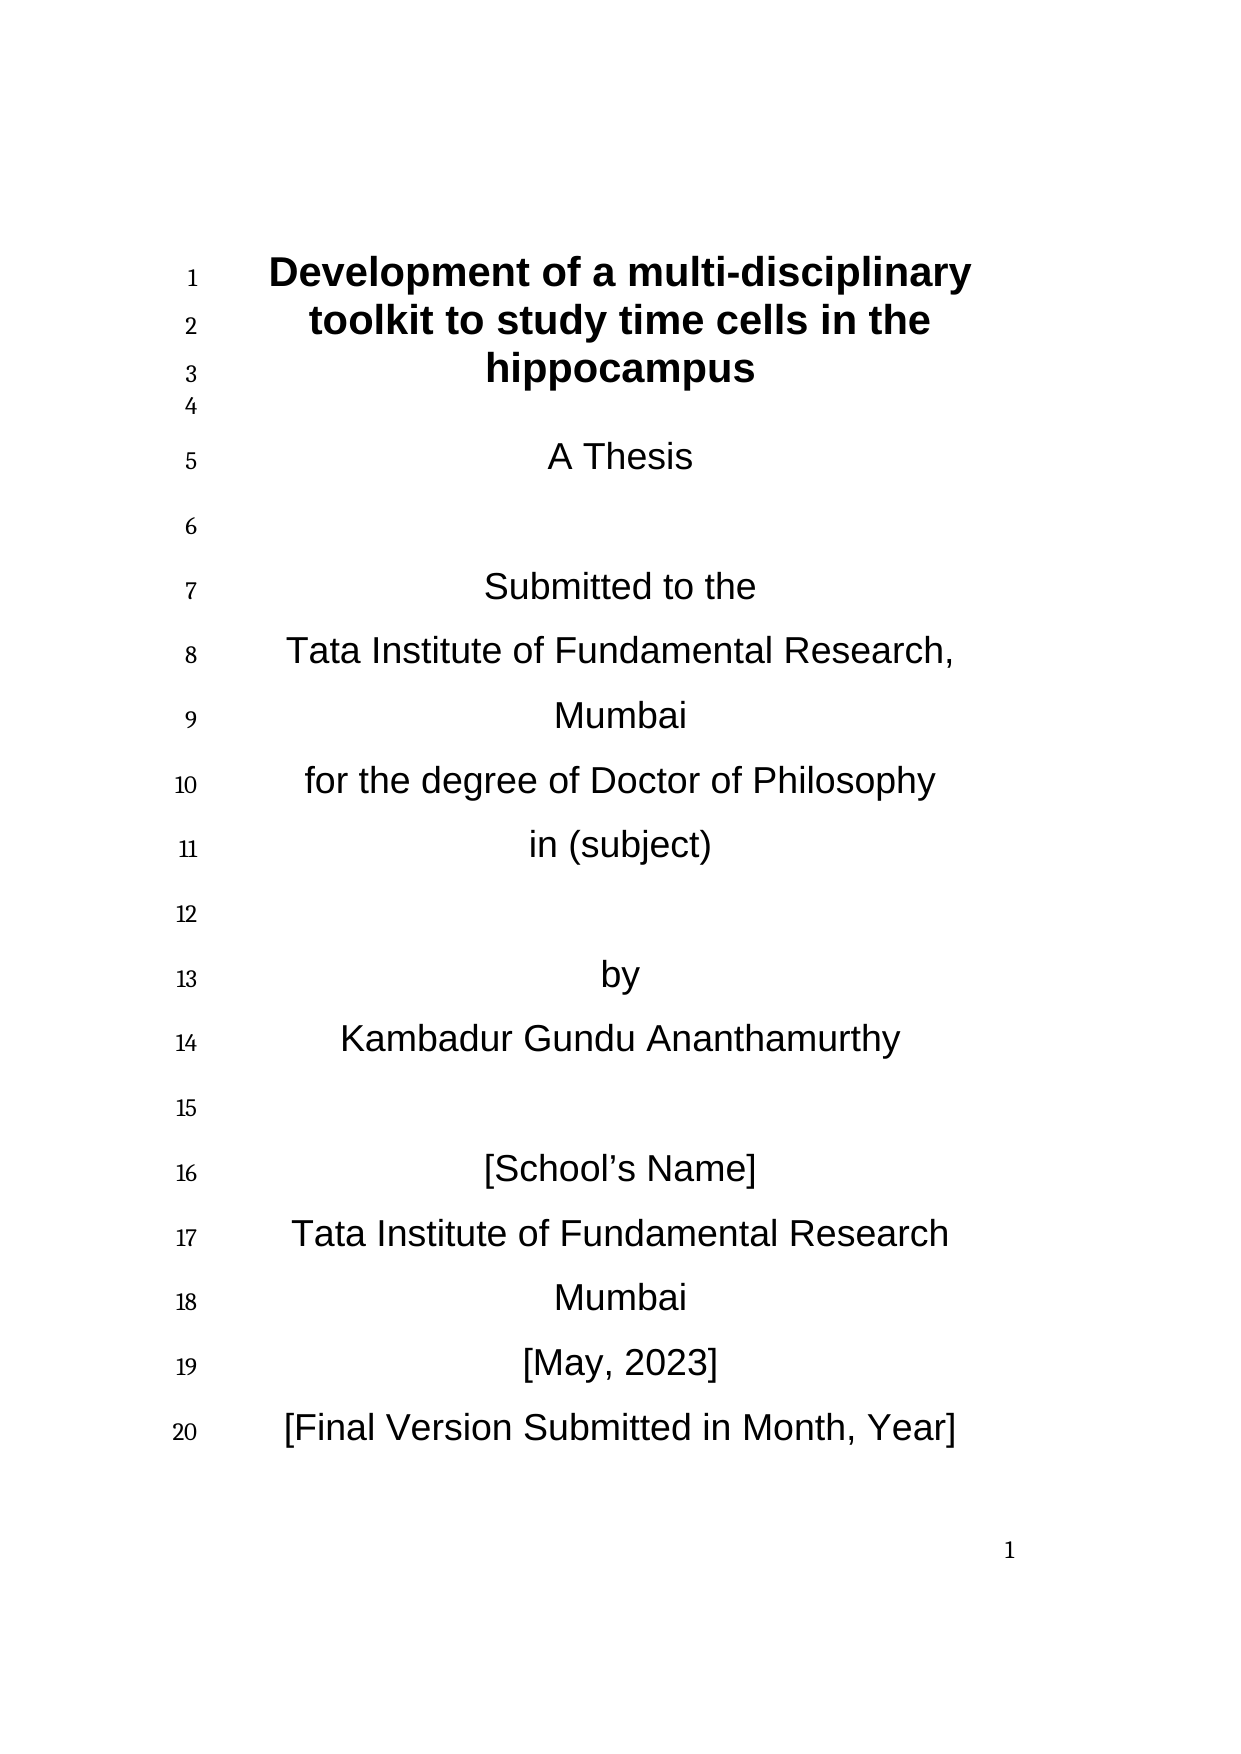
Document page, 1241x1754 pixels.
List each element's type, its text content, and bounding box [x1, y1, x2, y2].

text Mumbai [226, 1275, 1014, 1318]
text Tata Institute of Fundamental Research, Mumbai [226, 628, 1014, 736]
text Kambadur Gundu Ananthamurthy [226, 1017, 1014, 1060]
text in (subject) [226, 823, 1014, 866]
text Tata Institute of Fundamental Research [226, 1211, 1014, 1254]
text [Final Version Submitted in Month, Year] [226, 1405, 1014, 1448]
text Submitted to the [226, 564, 1014, 607]
text A Thesis [226, 434, 1014, 478]
text by [226, 952, 1014, 995]
text [School’s Name] [226, 1146, 1014, 1189]
text for the degree of Doctor of Philosophy [226, 758, 1014, 801]
text Development of a multi-disciplinary toolkit to study time cells in the hippocampus [226, 248, 1014, 391]
text [May, 2023] [226, 1340, 1014, 1383]
